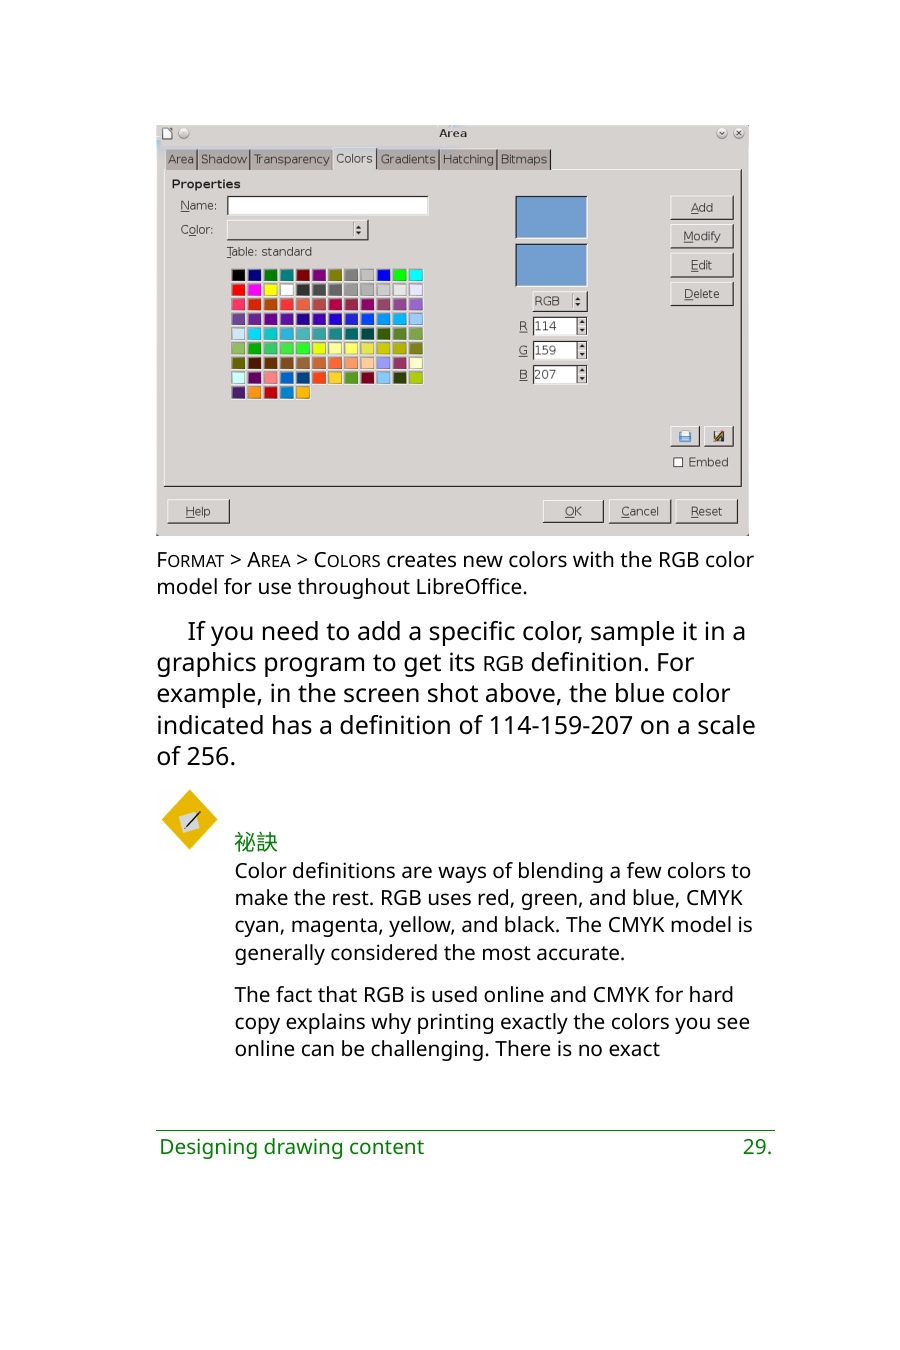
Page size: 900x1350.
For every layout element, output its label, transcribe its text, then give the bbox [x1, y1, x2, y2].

text Color definitions are ways of blending a few colors to make the rest. RGB uses red, green, and blue, CMYK cyan, magenta, yellow, and black. The CMYK model is generally considered the most accurate. [234, 857, 775, 965]
text If you need to add a specific color, sample it in a graphics program to get its RGB definition. For example, in the screen shot above, the blue color indicated has a definition of 114-159-207 on a scale of 256. [156, 615, 775, 772]
picture [156, 125, 749, 536]
list 祕訣 [156, 787, 775, 857]
text The fact that RGB is used online and CMYK for hard copy explains why printing exactly the colors you see online can be challenging. There is no exact [234, 981, 775, 1062]
table_header [156, 125, 775, 538]
table_cell Format > Area > Colors creates new colors with the RGB color model for use throughout LibreOffice. [156, 538, 775, 600]
picture [157, 788, 220, 851]
